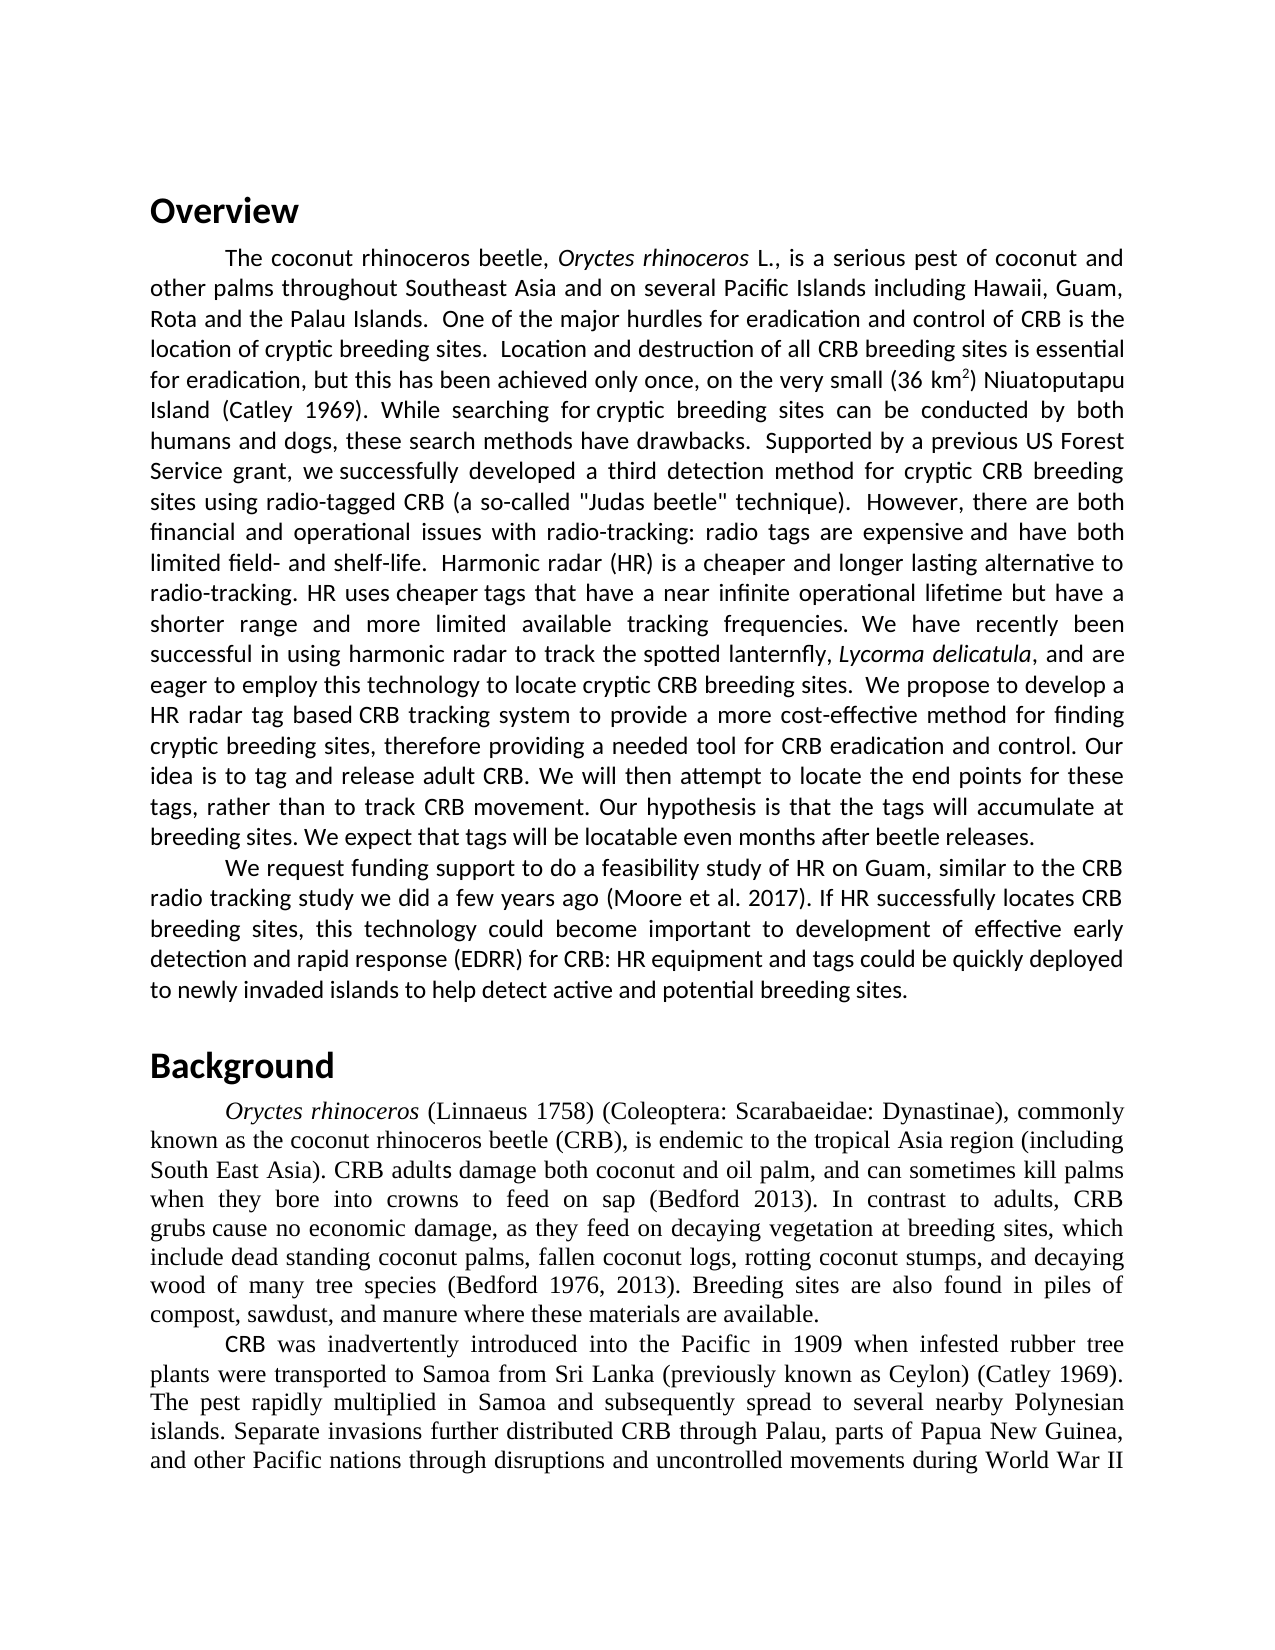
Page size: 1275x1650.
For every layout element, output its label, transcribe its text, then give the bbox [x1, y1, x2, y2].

text CRB was inadvertently introduced into the Pacific in 1909 when infested rubber tree plants were transported to Samoa from Sri Lanka (previously known as Ceylon) (Catley 1969). The pest rapidly multiplied in Samoa and subsequently spread to several nearby Polynesian islands. Separate invasions further distributed CRB through Palau, parts of Papua New Guinea, and other Pacific nations through disruptions and uncontrolled movements during World War II [150, 1328, 1125, 1474]
subtitle Overview [150, 187, 1125, 233]
subtitle Background [150, 1042, 1125, 1088]
text The coconut rhinoceros beetle, Oryctes rhinoceros L., is a serious pest of coconut and other palms throughout Southeast Asia and on several Pacific Islands including Hawaii, Guam, Rota and the Palau Islands. One of the major hurdles for eradication and control of CRB is the location of cryptic breeding sites. Location and destruction of all CRB breeding sites is essential for eradication, but this has been achieved only once, on the very small (36 km2) Niuatoputapu Island (Catley 1969). While searching for cryptic breeding sites can be conducted by both humans and dogs, these search methods have drawbacks. Supported by a previous US Forest Service grant, we successfully developed a third detection method for cryptic CRB breeding sites using radio-tagged CRB (a so-called "Judas beetle" technique). However, there are both financial and operational issues with radio-tracking: radio tags are expensive and have both limited field- and shelf-life. Harmonic radar (HR) is a cheaper and longer lasting alternative to radio-tracking. HR uses cheaper tags that have a near infinite operational lifetime but have a shorter range and more limited available tracking frequencies. We have recently been successful in using harmonic radar to track the spotted lanternfly, Lycorma delicatula, and are eager to employ this technology to locate cryptic CRB breeding sites. We propose to develop a HR radar tag based CRB tracking system to provide a more cost-effective method for finding cryptic breeding sites, therefore providing a needed tool for CRB eradication and control. Our idea is to tag and release adult CRB. We will then attempt to locate the end points for these tags, rather than to track CRB movement. Our hypothesis is that the tags will accumulate at breeding sites. We expect that tags will be locatable even months after beetle releases. [150, 242, 1125, 852]
text Oryctes rhinoceros (Linnaeus 1758) (Coleoptera: Scarabaeidae: Dynastinae), commonly known as the coconut rhinoceros beetle (CRB), is endemic to the tropical Asia region (including South East Asia). CRB adults damage both coconut and oil palm, and can sometimes kill palms when they bore into crowns to feed on sap (Bedford 2013). In contrast to adults, CRB grubs cause no economic damage, as they feed on decaying vegetation at breeding sites, which include dead standing coconut palms, fallen coconut logs, rotting coconut stumps, and decaying wood of many tree species (Bedford 1976, 2013). Breeding sites are also found in piles of compost, sawdust, and manure where these materials are available. [150, 1096, 1125, 1328]
text We request funding support to do a feasibility study of HR on Guam, similar to the CRB radio tracking study we did a few years ago (Moore et al. 2017). If HR successfully locates CRB breeding sites, this technology could become important to development of effective early detection and rapid response (EDRR) for CRB: HR equipment and tags could be quickly deployed to newly invaded islands to help detect active and potential breeding sites. [150, 852, 1125, 1005]
